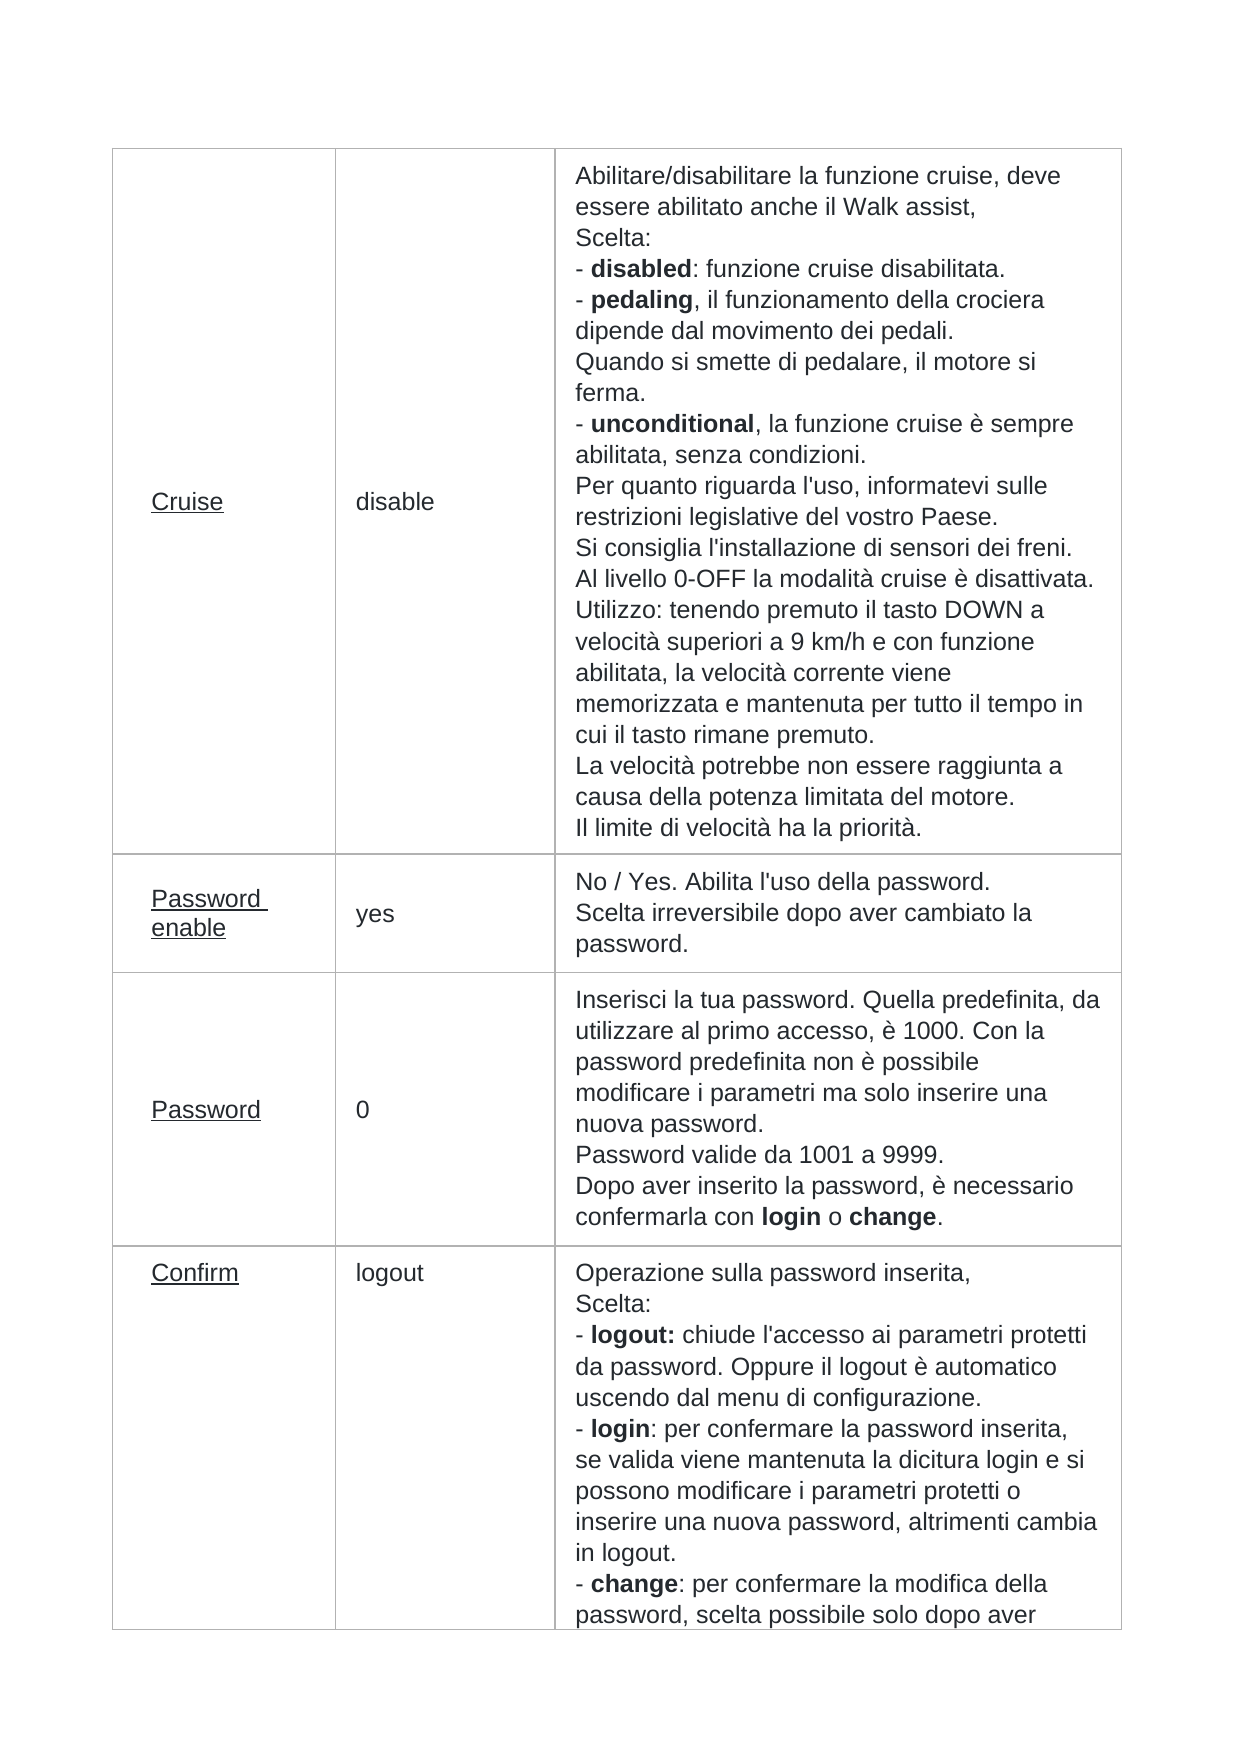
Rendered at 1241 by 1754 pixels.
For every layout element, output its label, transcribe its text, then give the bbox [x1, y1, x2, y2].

table_cell yes [336, 855, 554, 972]
table_cell 0 [336, 973, 554, 1245]
table_cell No / Yes. Abilita l'uso della password. Scelta irreversibile dopo aver cambiato la password. [556, 855, 1121, 972]
table_cell Inserisci la tua password. Quella predefinita, da utilizzare al primo accesso, è 1000. Con la password predefinita non è possibile modificare i parametri ma solo inserire una nuova password. Password valide da 1001 a 9999. Dopo aver inserito la password, è necessario confermarla con login o change. [556, 973, 1121, 1245]
table_cell disable [336, 149, 554, 853]
table_cell Password [113, 973, 335, 1245]
table_cell Password enable [113, 855, 335, 972]
table_cell logout [336, 1247, 554, 1628]
table_cell Confirm [113, 1247, 335, 1628]
table_cell Operazione sulla password inserita, Scelta: - logout: chiude l'accesso ai parametri protetti da password. Oppure il logout è automatico uscendo dal menu di configurazione. - login: per confermare la password inserita, se valida viene mantenuta la dicitura login e si possono modificare i parametri protetti o inserire una nuova password, altrimenti cambia in logout. - change: per confermare la modifica della password, scelta possibile solo dopo aver [556, 1247, 1121, 1628]
table_cell Abilitare/disabilitare la funzione cruise, deve essere abilitato anche il Walk assist, Scelta: - disabled: funzione cruise disabilitata. - pedaling, il funzionamento della crociera dipende dal movimento dei pedali. Quando si smette di pedalare, il motore si ferma. - unconditional, la funzione cruise è sempre abilitata, senza condizioni. Per quanto riguarda l'uso, informatevi sulle restrizioni legislative del vostro Paese. Si consiglia l'installazione di sensori dei freni. Al livello 0-OFF la modalità cruise è disattivata. Utilizzo: tenendo premuto il tasto DOWN a velocità superiori a 9 km/h e con funzione abilitata, la velocità corrente viene memorizzata e mantenuta per tutto il tempo in cui il tasto rimane premuto. La velocità potrebbe non essere raggiunta a causa della potenza limitata del motore. Il limite di velocità ha la priorità. [556, 149, 1121, 853]
table_cell Cruise [113, 149, 335, 853]
